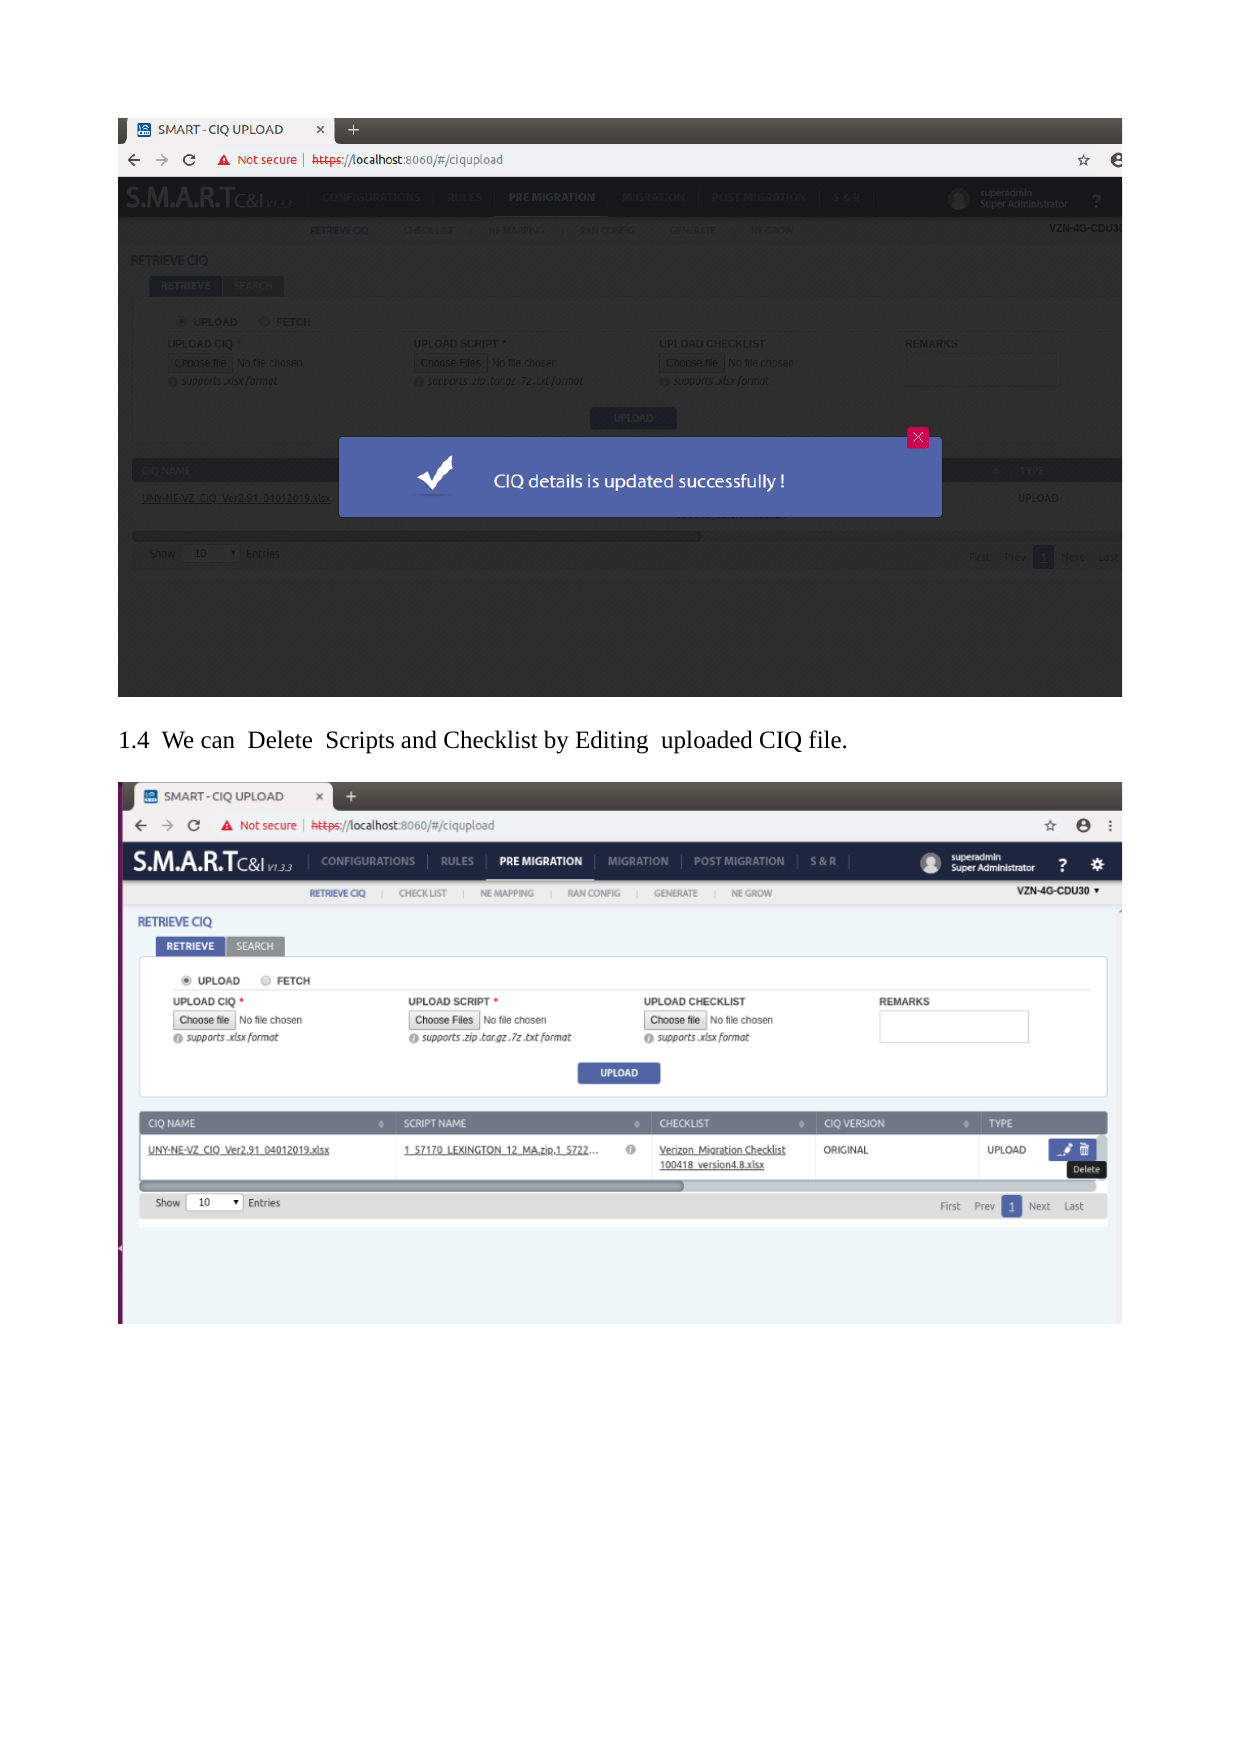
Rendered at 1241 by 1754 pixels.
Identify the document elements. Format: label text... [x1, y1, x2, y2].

picture [118, 782, 1123, 1324]
picture [118, 118, 1123, 697]
text 1.4 We can Delete Scripts and Checklist by Editing uploaded CIQ file. [118, 725, 1122, 754]
